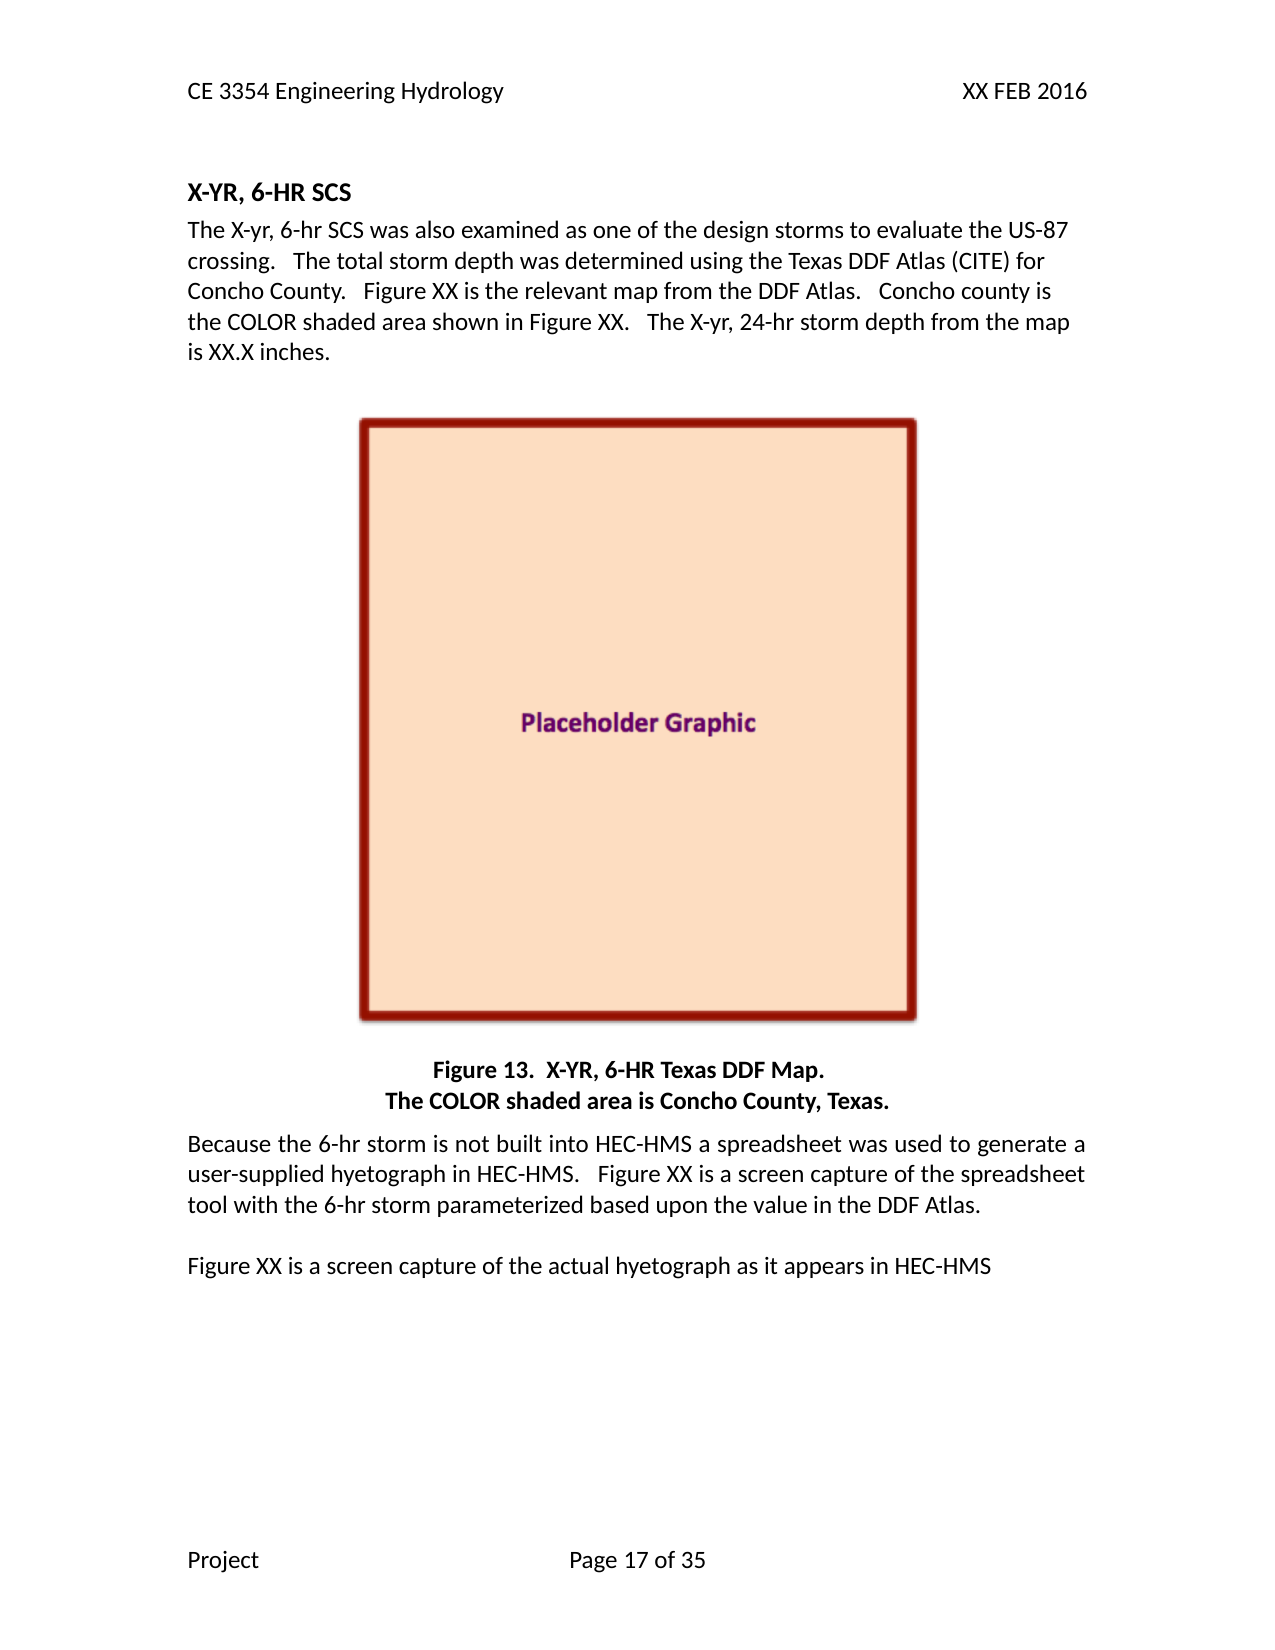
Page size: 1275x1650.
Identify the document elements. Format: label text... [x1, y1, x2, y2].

subtitle X-YR, 6-HR SCS [187, 175, 1087, 208]
text Because the 6-hr storm is not built into HEC-HMS a spreadsheet was used to generate a user-supplied hyetograph in HEC-HMS. Figure XX is a screen capture of the spreadsheet tool with the 6-hr storm parameterized based upon the value in the DDF Atlas. [187, 1128, 1087, 1219]
text Figure XX is a screen capture of the actual hyetograph as it appears in HEC-HMS [187, 1250, 1087, 1281]
text The X-yr, 6-hr SCS was also examined as one of the design storms to evaluate the US-87 crossing. The total storm depth was determined using the Texas DDF Atlas (CITE) for Concho County. Figure XX is the relevant map from the DDF Atlas. Concho county is the COLOR shaded area shown in Figure XX. The X-yr, 24-hr storm depth from the map is XX.X inches. [187, 214, 1087, 367]
picture [337, 366, 936, 1040]
text Figure 13. X-YR, 6-HR Texas DDF Map. The COLOR shaded area is Concho County, Texas. [187, 1054, 1087, 1115]
